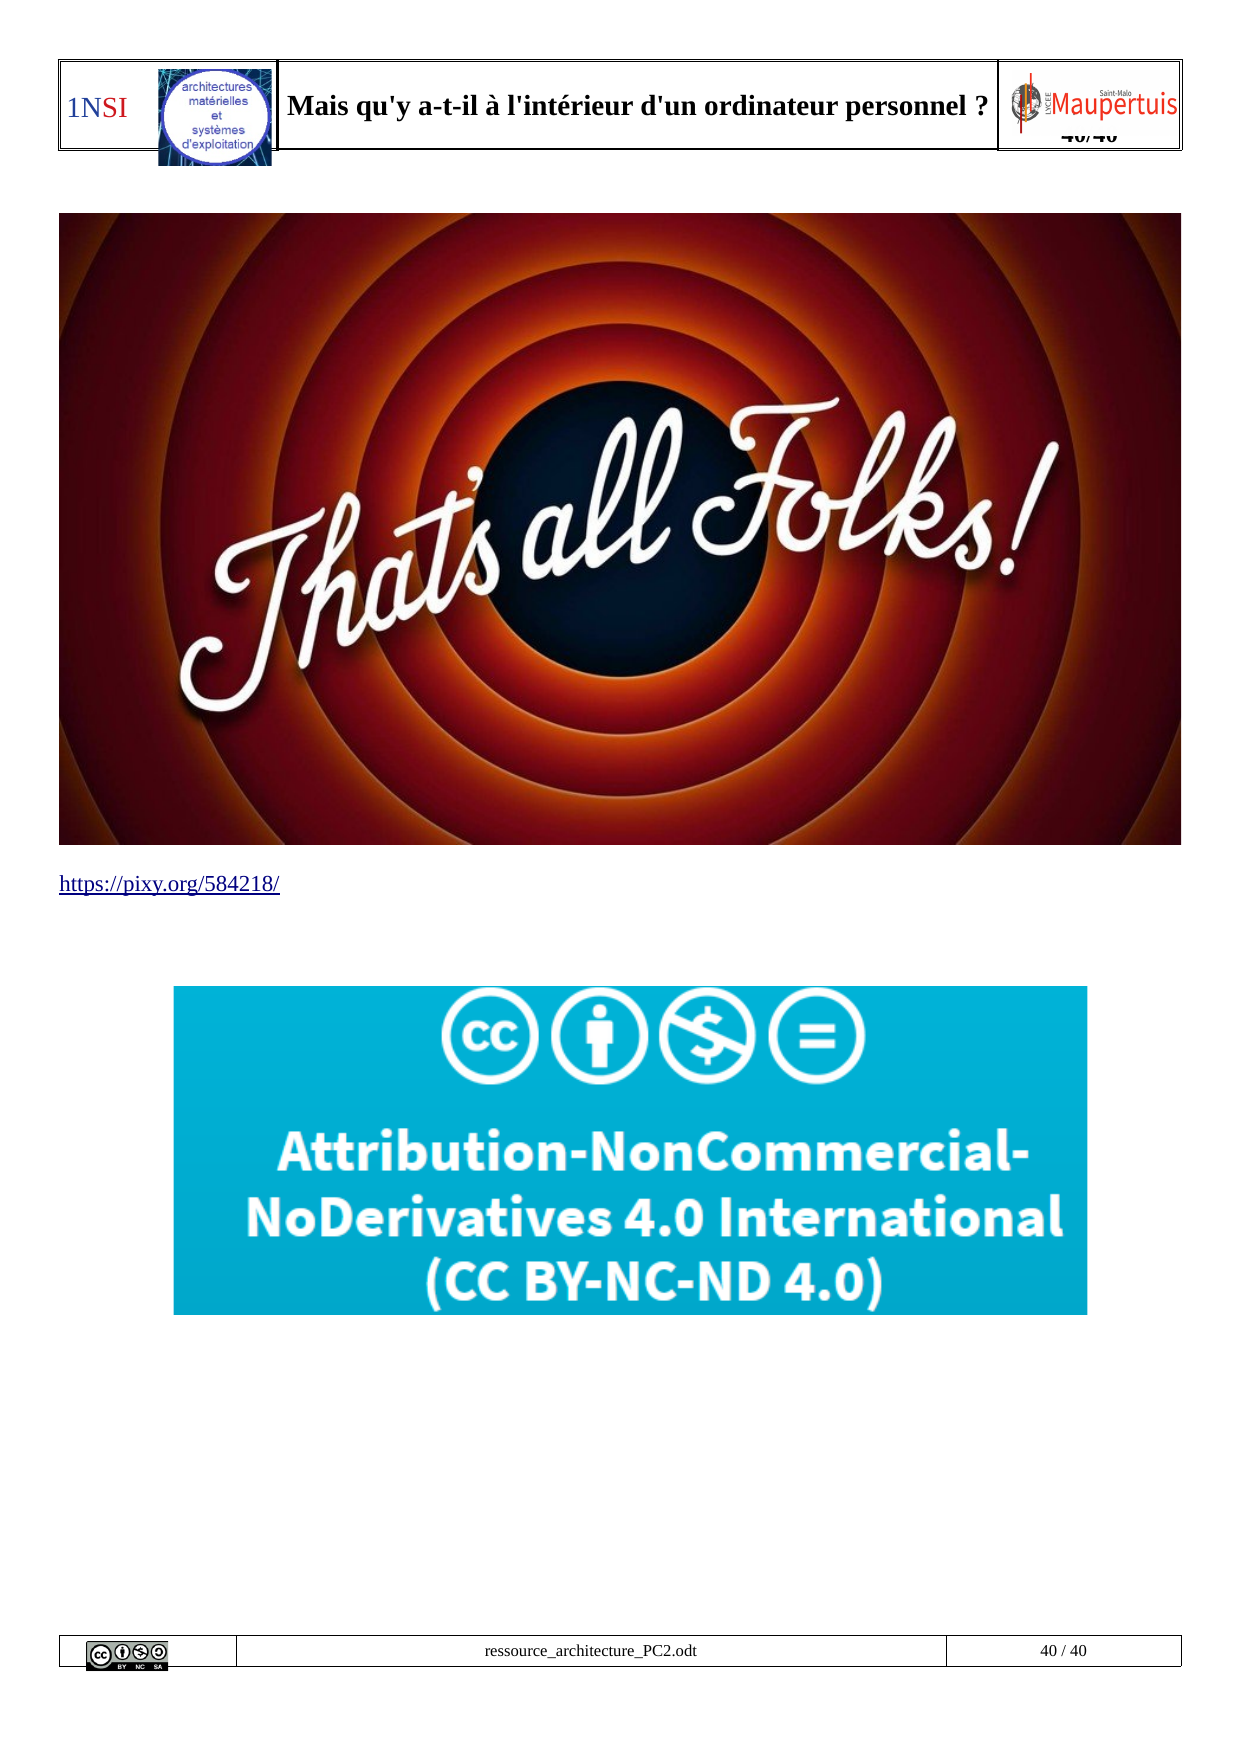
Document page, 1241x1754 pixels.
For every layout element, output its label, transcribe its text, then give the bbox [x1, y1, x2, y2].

picture [173, 986, 1088, 1315]
picture [59, 213, 1182, 845]
picture [1011, 70, 1179, 136]
picture [158, 69, 272, 166]
picture [86, 1641, 169, 1672]
text https://pixy.org/584218/ [59, 871, 1181, 897]
